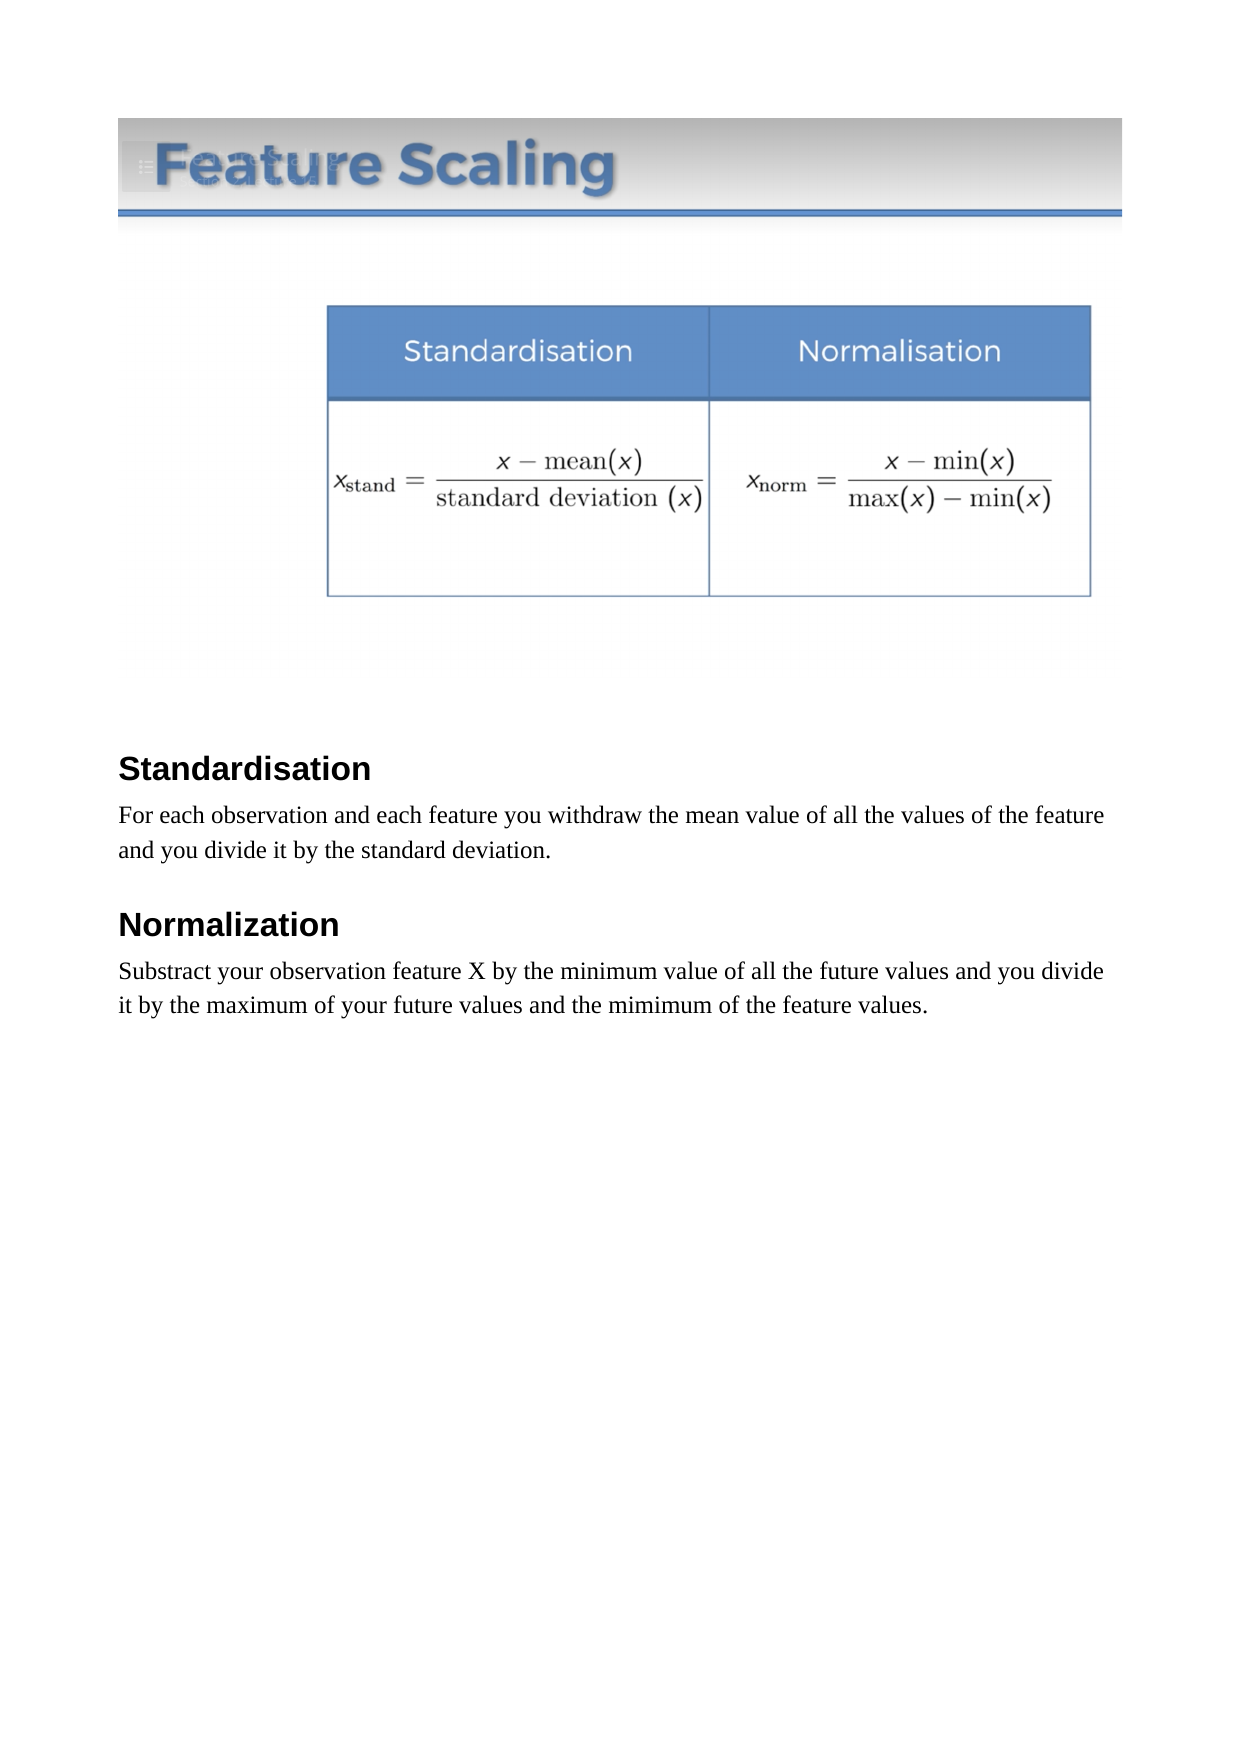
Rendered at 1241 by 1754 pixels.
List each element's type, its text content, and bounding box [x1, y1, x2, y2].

subtitle Normalization [118, 905, 1122, 943]
picture [118, 118, 1123, 678]
text For each observation and each feature you withdraw the mean value of all the values of the feature and you divide it by the standard deviation. [118, 800, 1122, 864]
subtitle Standardisation [118, 749, 1122, 788]
text Substract your observation feature X by the minimum value of all the future values and you divide it by the maximum of your future values and the mimimum of the feature values. [118, 956, 1122, 1019]
